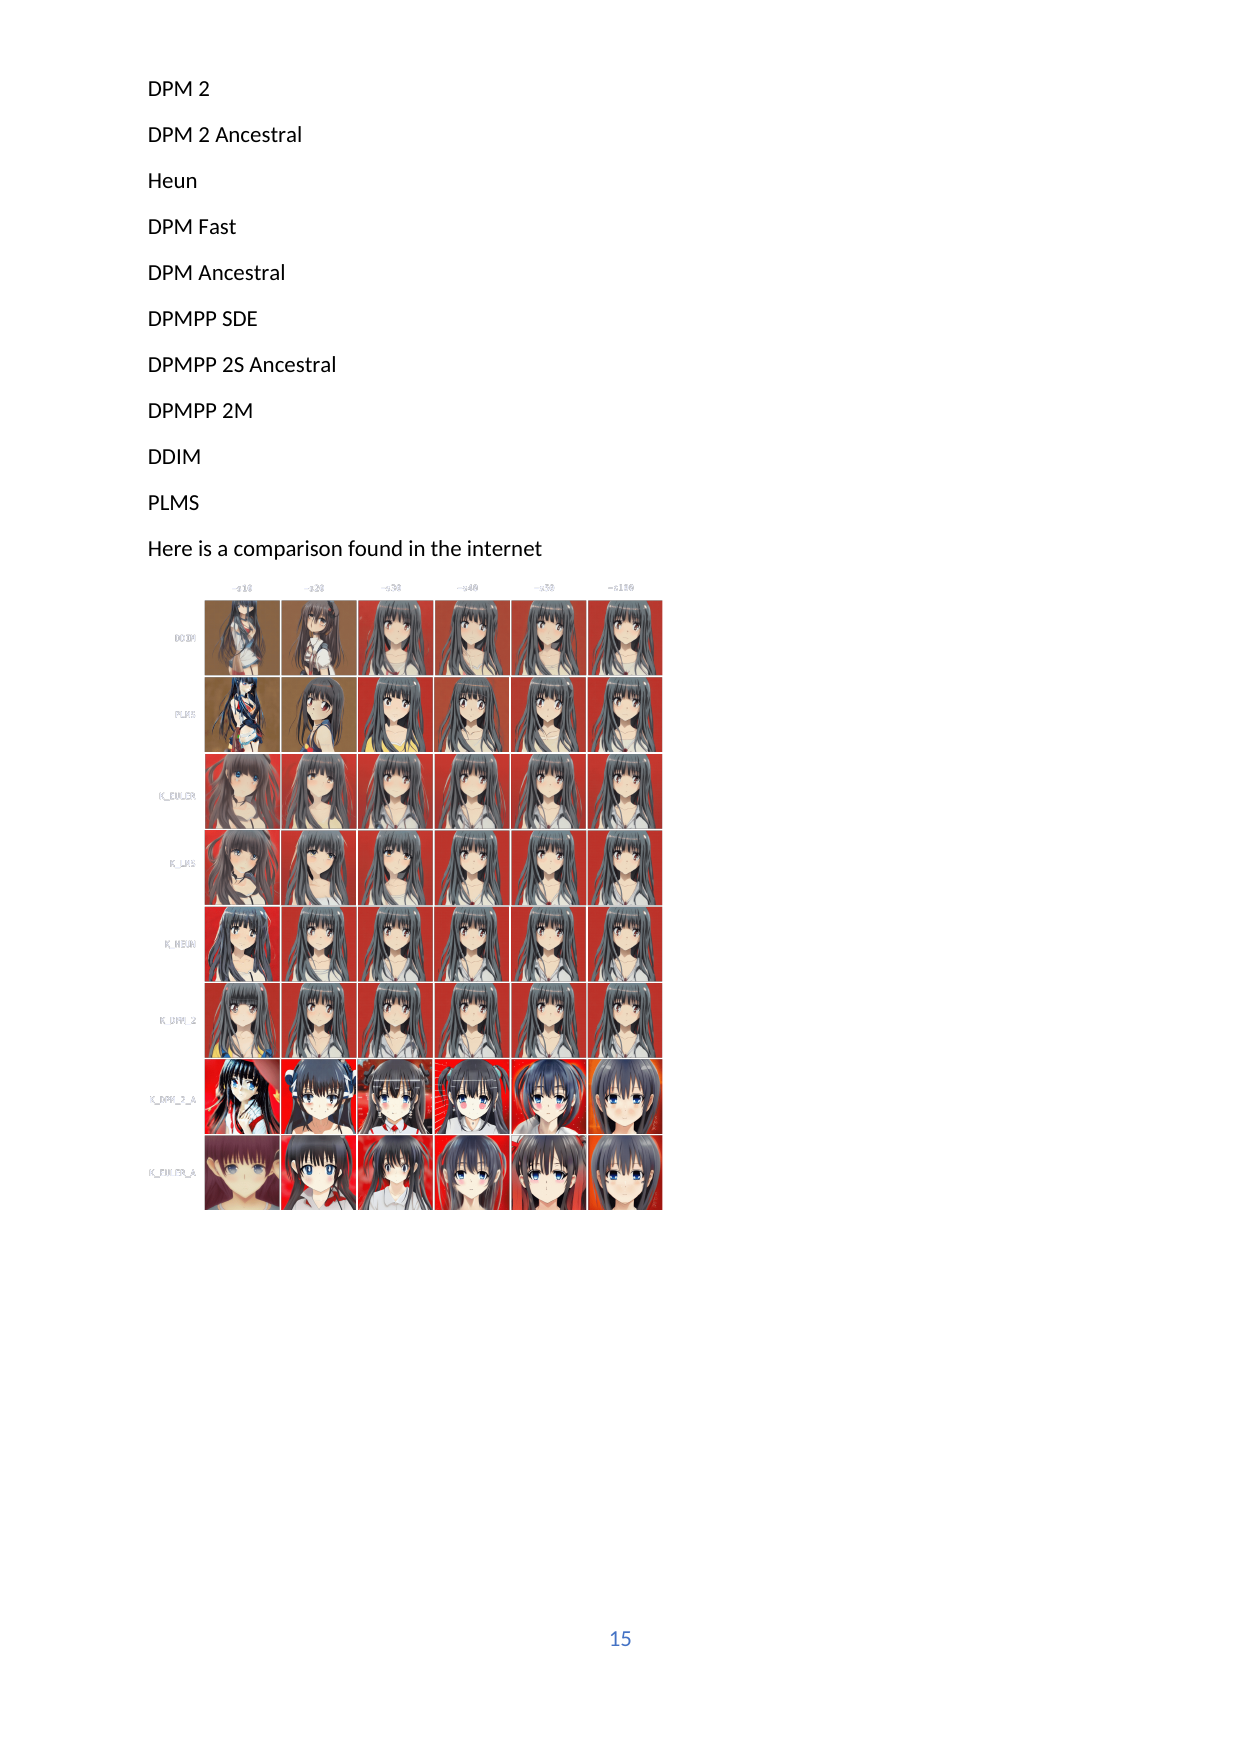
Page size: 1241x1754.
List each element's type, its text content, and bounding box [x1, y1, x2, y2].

text Here is a comparison found in the internet [148, 534, 1093, 562]
text DPM 2 [148, 74, 1093, 102]
text DPM 2 Ancestral [148, 120, 1093, 148]
text DPMPP SDE [148, 304, 1093, 332]
text DPM Fast [148, 212, 1093, 240]
text PLMS [148, 488, 1093, 516]
text Heun [148, 166, 1093, 194]
text DPMPP 2S Ancestral [148, 350, 1093, 378]
text DPM Ancestral [148, 258, 1093, 286]
text DDIM [148, 442, 1093, 470]
text DPMPP 2M [148, 396, 1093, 424]
